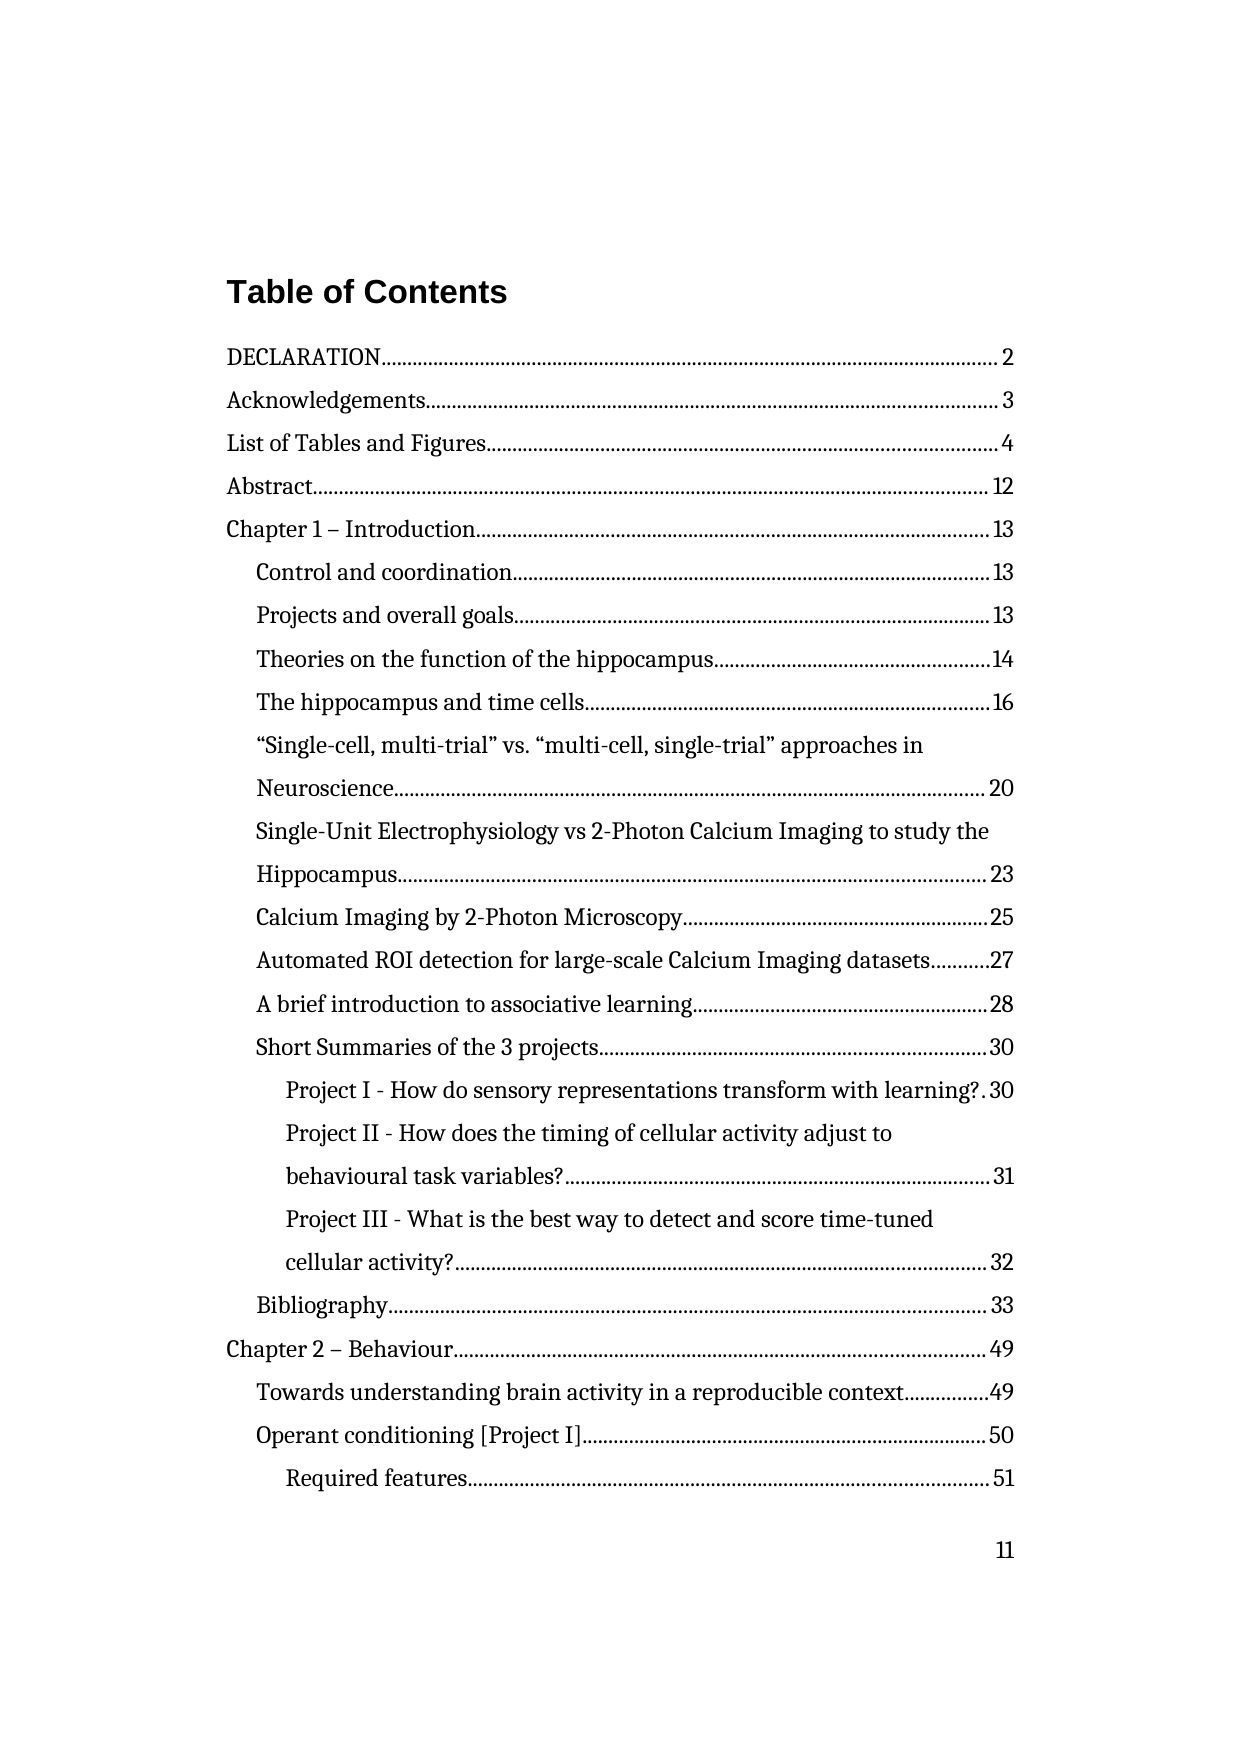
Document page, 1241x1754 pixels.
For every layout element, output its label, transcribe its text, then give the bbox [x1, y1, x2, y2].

subtitle Table of Contents [226, 273, 1014, 311]
text Automated ROI detection for large-scale Calcium Imaging datasets 27 [256, 946, 1014, 975]
text A brief introduction to associative learning 28 [256, 989, 1014, 1018]
text Short Summaries of the 3 projects 30 [256, 1033, 1014, 1061]
text Chapter 2 – Behaviour 49 [226, 1334, 1014, 1363]
text Control and coordination 13 [256, 558, 1014, 587]
text Theories on the function of the hippocampus 14 [256, 644, 1014, 673]
text Bibliography 33 [256, 1291, 1014, 1320]
text DECLARATION 2 [226, 343, 1014, 371]
text Calcium Imaging by 2-Photon Microscopy 25 [256, 903, 1014, 932]
text Required features 51 [285, 1464, 1014, 1493]
text Project II - How does the timing of cellular activity adjust to behavioural task variables? 31 [285, 1119, 1014, 1191]
text Chapter 1 – Introduction 13 [226, 515, 1014, 544]
text Towards understanding brain activity in a reproducible context 49 [256, 1378, 1014, 1406]
text Operant conditioning [Project I] 50 [256, 1421, 1014, 1449]
text List of Tables and Figures 4 [226, 429, 1014, 458]
text Abstract 12 [226, 472, 1014, 501]
text Project I - How do sensory representations transform with learning? 30 [285, 1076, 1014, 1104]
text Single-Unit Electrophysiology vs 2-Photon Calcium Imaging to study the Hippocampus 23 [256, 817, 1014, 889]
text Projects and overall goals 13 [256, 601, 1014, 630]
text Project III - What is the best way to detect and score time-tuned cellular activity? 32 [285, 1205, 1014, 1277]
text Acknowledgements 3 [226, 386, 1014, 414]
text The hippocampus and time cells 16 [256, 688, 1014, 716]
text “Single-cell, multi-trial” vs. “multi-cell, single-trial” approaches in Neuroscience 20 [256, 731, 1014, 803]
